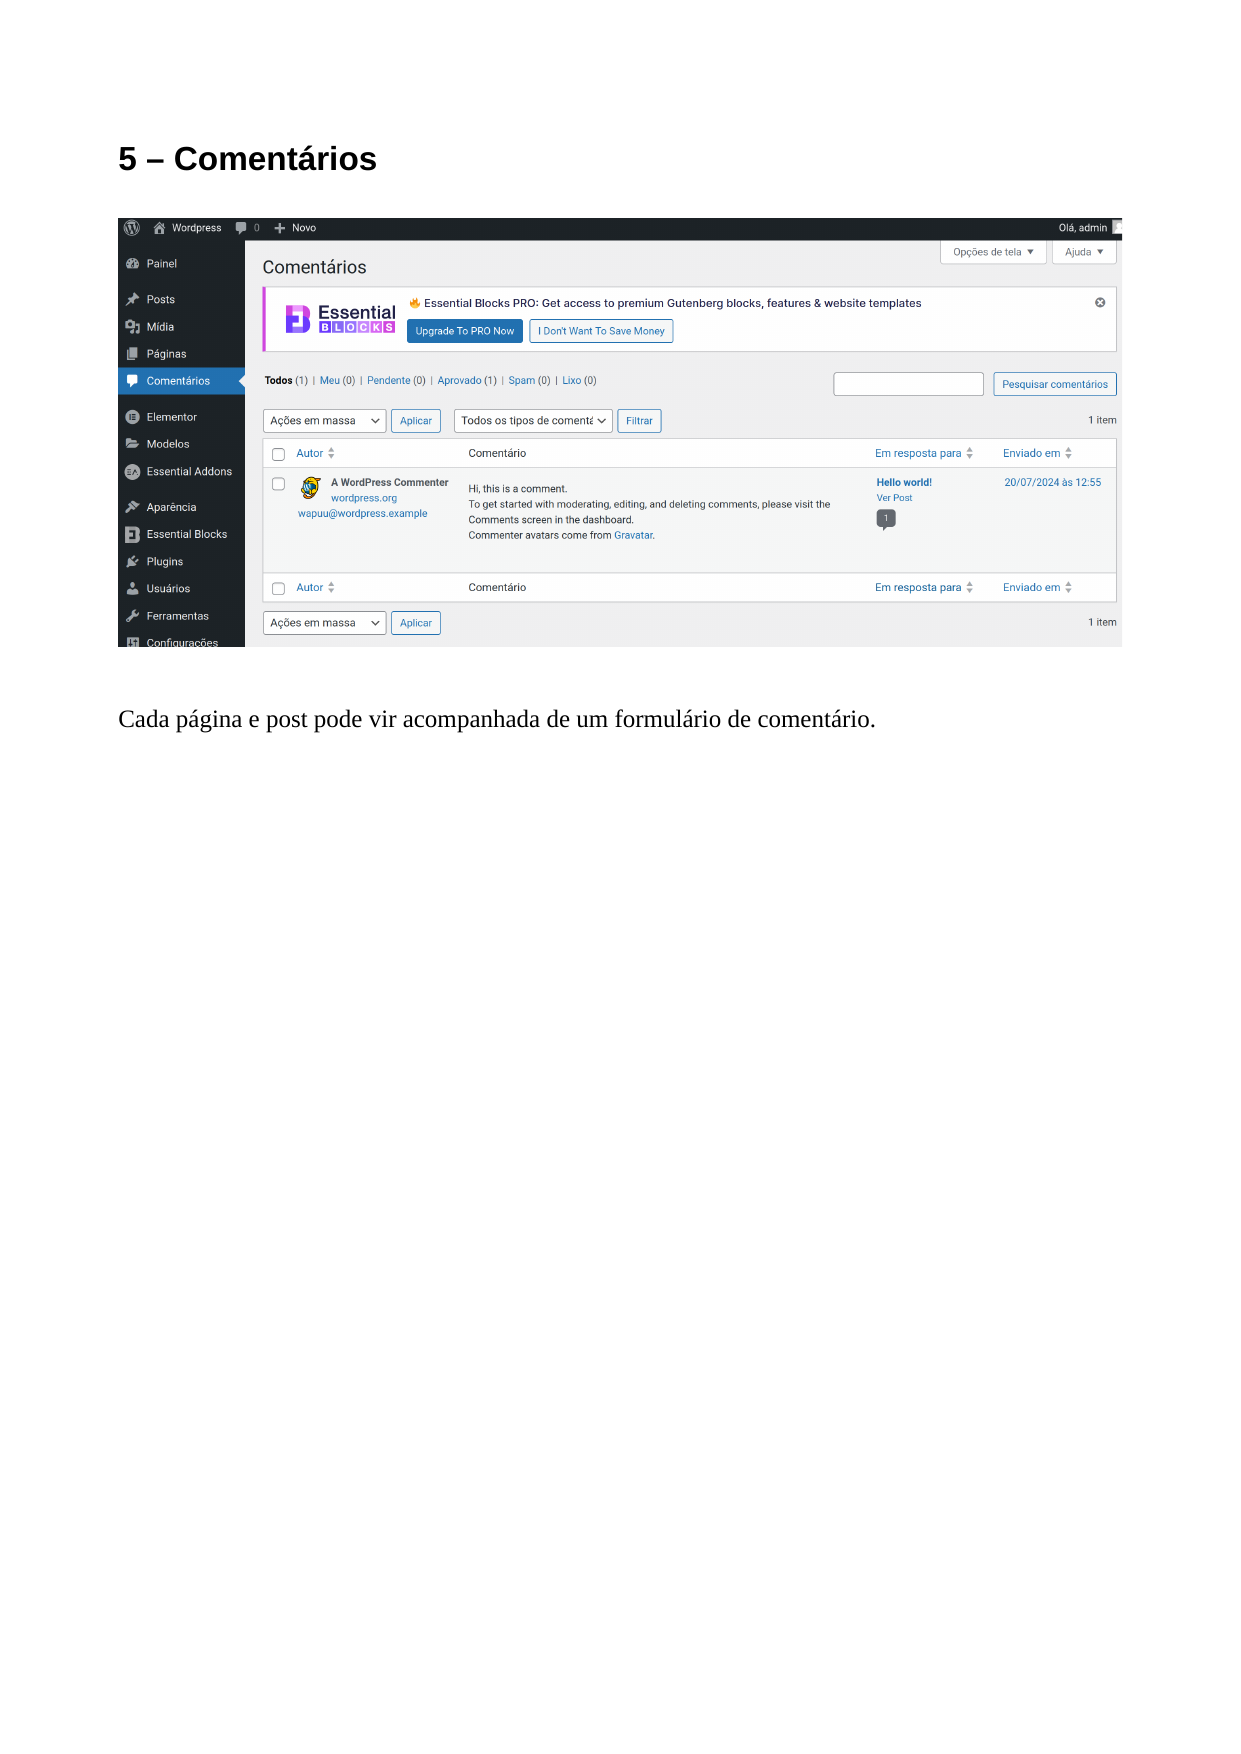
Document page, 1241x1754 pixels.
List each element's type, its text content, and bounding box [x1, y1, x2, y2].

subtitle 5 – Comentários [118, 139, 1122, 177]
text Cada página e post pode vir acompanhada de um formulário de comentário. [118, 704, 1122, 732]
picture [118, 218, 1123, 647]
